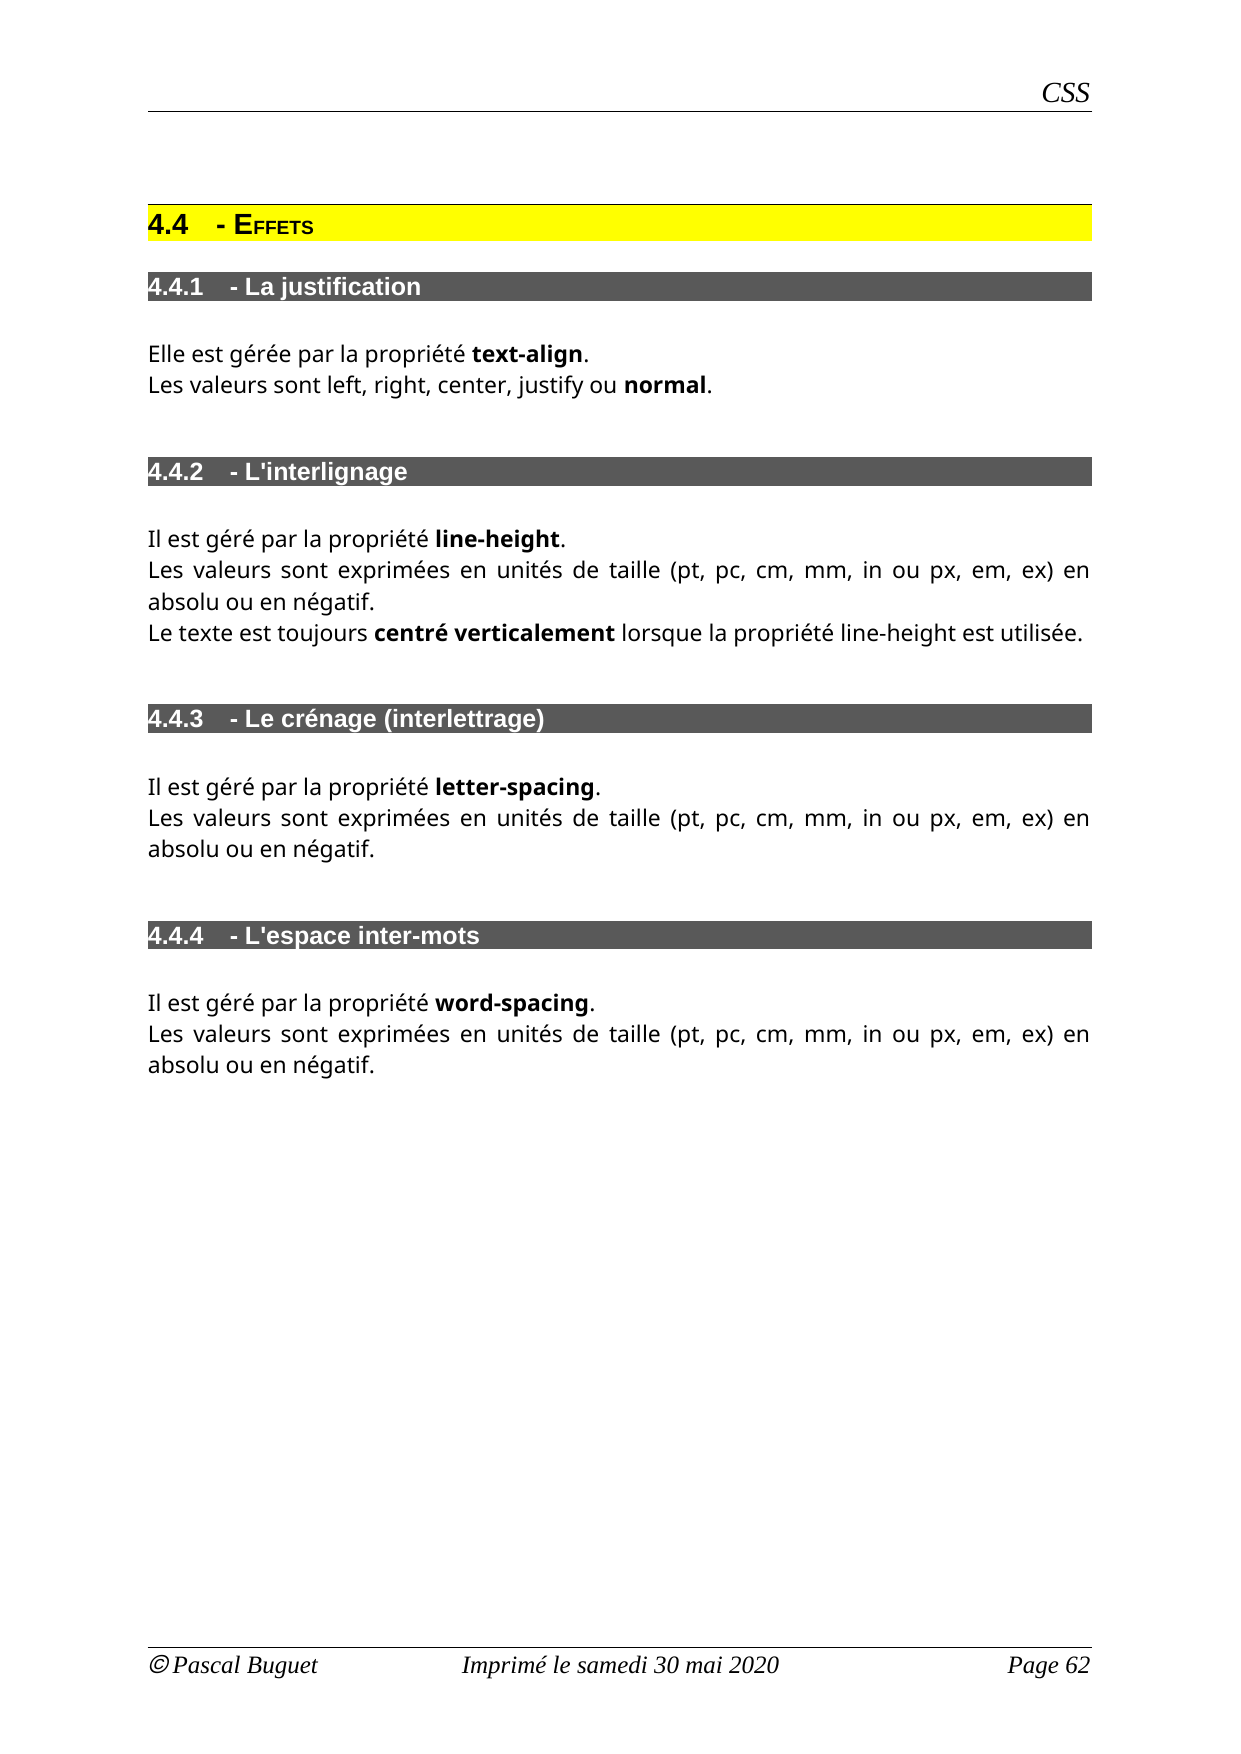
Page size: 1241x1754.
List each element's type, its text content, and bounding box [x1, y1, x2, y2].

subtitle - L'interlignage [148, 457, 1092, 486]
subtitle - L'espace inter-mots [148, 921, 1092, 949]
text Les valeurs sont exprimées en unités de taille (pt, pc, cm, mm, in ou px, em, ex) en absolu ou en négatif. [148, 554, 1092, 617]
text Les valeurs sont exprimées en unités de taille (pt, pc, cm, mm, in ou px, em, ex) en absolu ou en négatif. [148, 1018, 1092, 1081]
text Il est géré par la propriété line-height. [148, 523, 1092, 554]
text Les valeurs sont exprimées en unités de taille (pt, pc, cm, mm, in ou px, em, ex) en absolu ou en négatif. [148, 802, 1092, 864]
subtitle - Effets [148, 205, 1092, 241]
subtitle - Le crénage (interlettrage) [148, 704, 1092, 733]
text Il est géré par la propriété letter-spacing. [148, 771, 1092, 802]
text Il est géré par la propriété word-spacing. [148, 987, 1092, 1018]
text Elle est gérée par la propriété text-align. [148, 338, 1092, 369]
text Les valeurs sont left, right, center, justify ou normal. [148, 369, 1092, 401]
subtitle - La justification [148, 272, 1092, 301]
text Le texte est toujours centré verticalement lorsque la propriété line-height est utilisée. [148, 617, 1092, 648]
